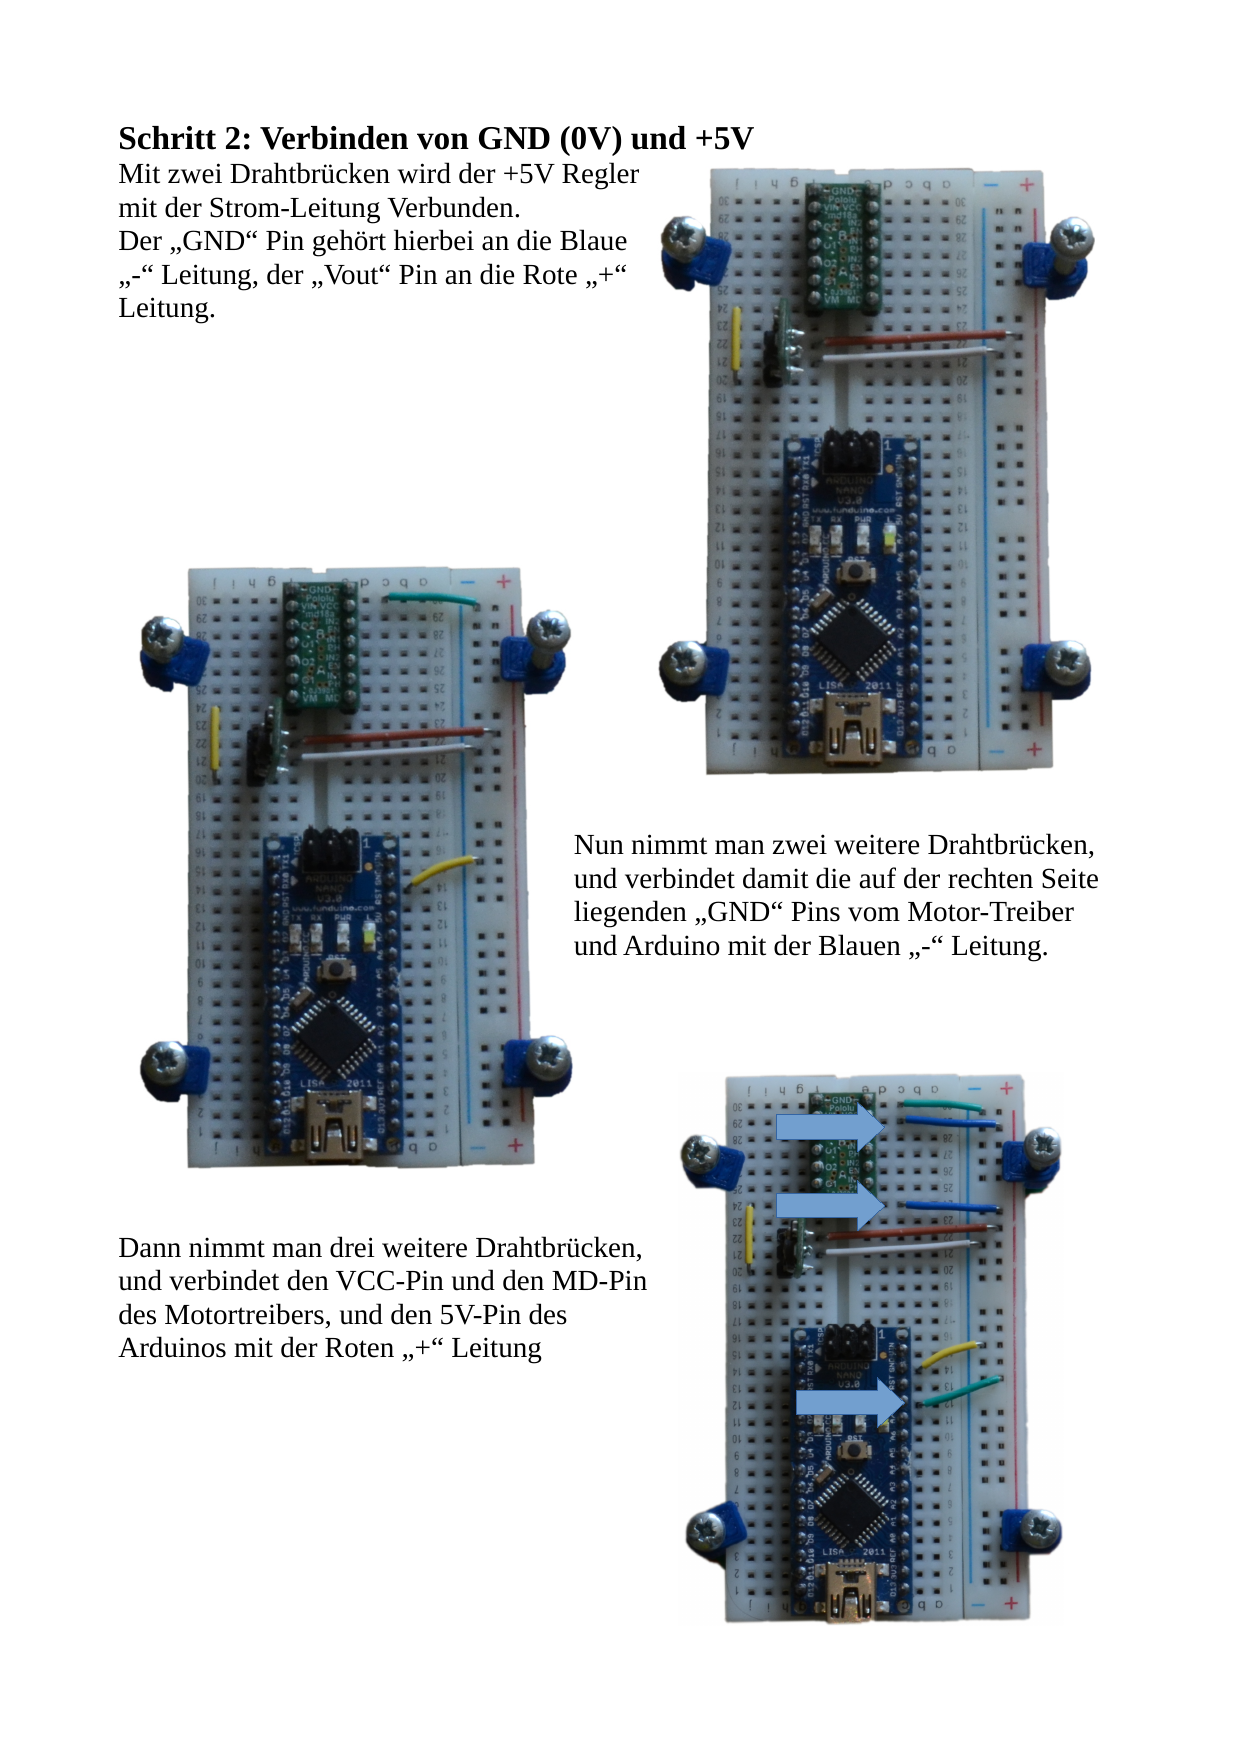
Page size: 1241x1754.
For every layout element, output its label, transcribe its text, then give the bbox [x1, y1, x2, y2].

picture [657, 166, 1096, 776]
text Der „GND“ Pin gehört hierbei an die Blaue „-“ Leitung, der „Vout“ Pin an die Rote „+“ Leitung. [118, 223, 657, 324]
picture [678, 1072, 1064, 1626]
text Dann nimmt man drei weitere Drahtbrücken, und verbindet den VCC-Pin und den MD-Pin des Motortreibers, und den 5V-Pin des Arduinos mit der Roten „+“ Leitung [118, 1230, 678, 1364]
text Schritt 2: Verbinden von GND (0V) und +5V [118, 118, 1122, 156]
picture [138, 565, 574, 1170]
text Nun nimmt man zwei weitere Drahtbrücken, und verbindet damit die auf der rechten Seite liegenden „GND“ Pins vom Motor-Treiber und Arduino mit der Blauen „-“ Leitung. [574, 827, 1122, 961]
text [1064, 1230, 1122, 1364]
text [1096, 223, 1122, 324]
text Mit zwei Drahtbrücken wird der +5V Regler mit der Strom-Leitung Verbunden. [118, 156, 1122, 223]
